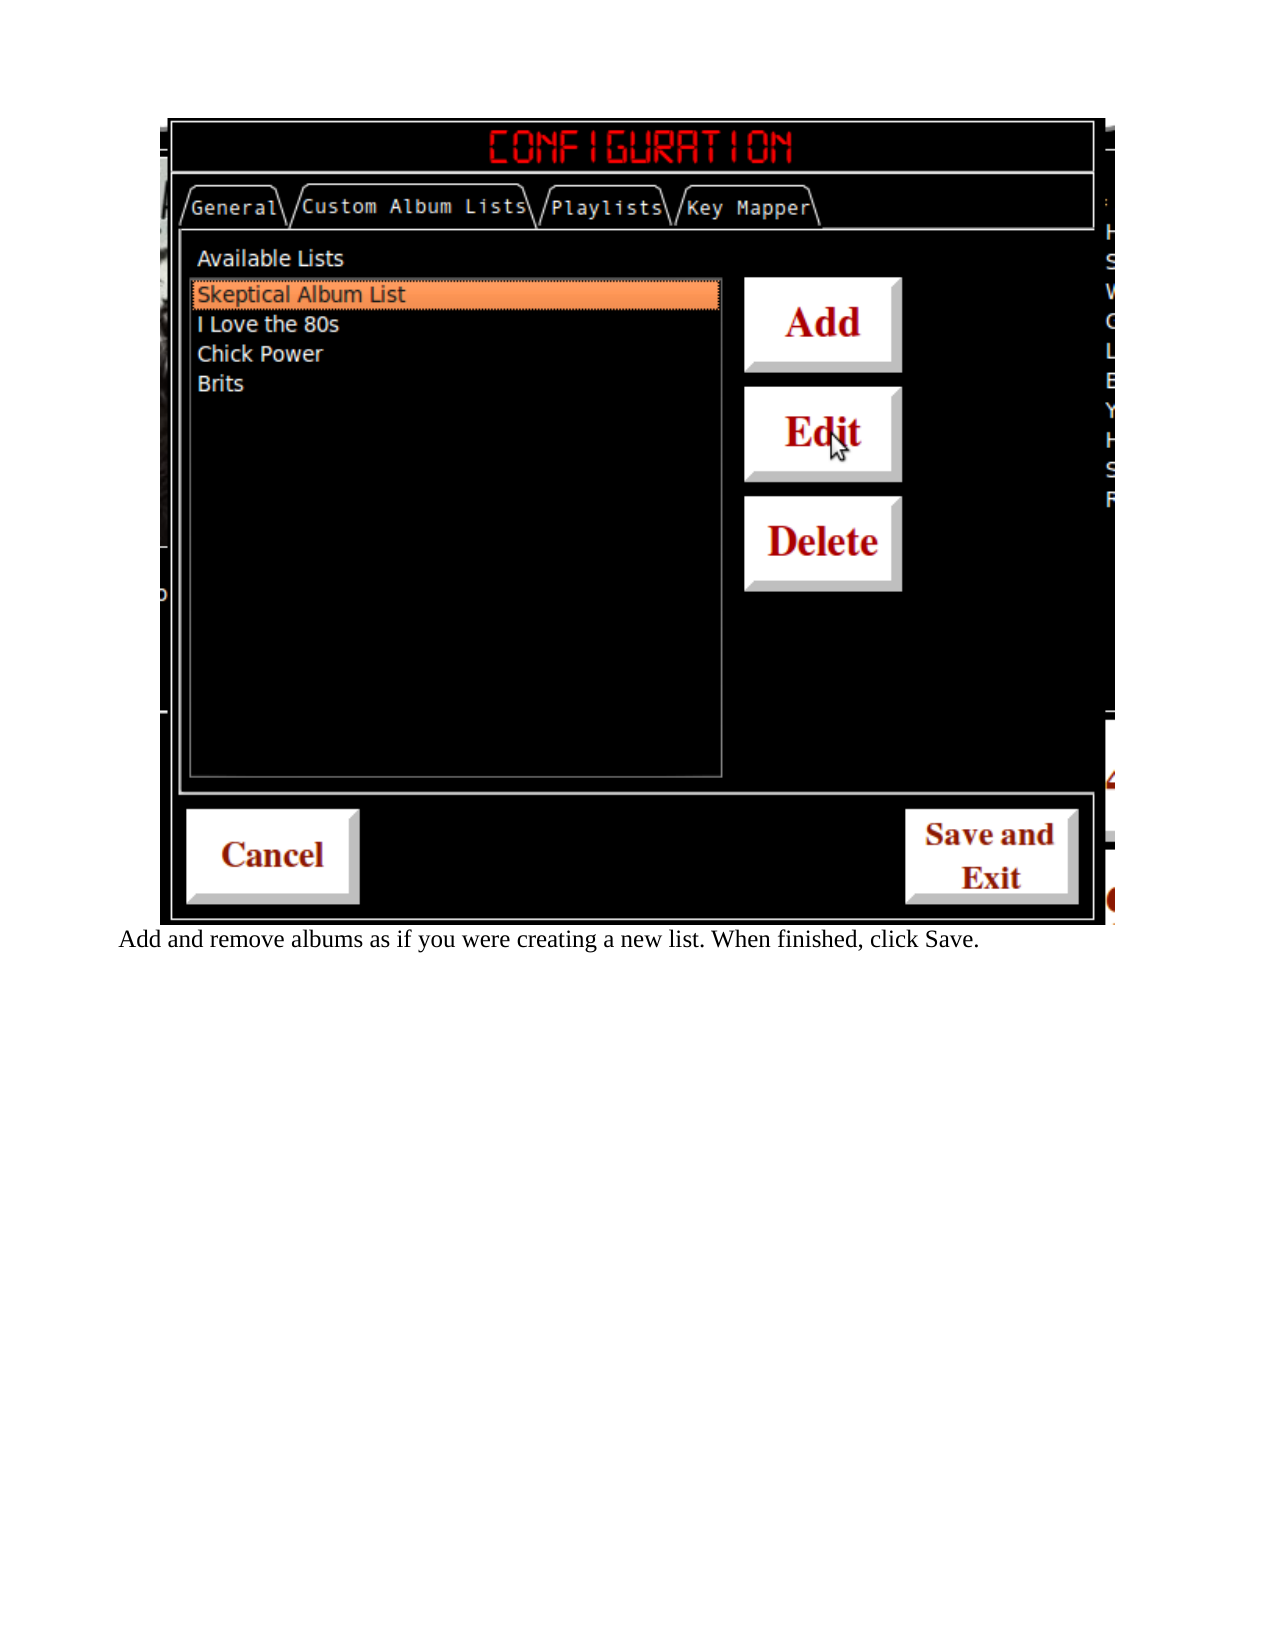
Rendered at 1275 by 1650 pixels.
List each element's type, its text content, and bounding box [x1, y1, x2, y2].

picture [160, 118, 1115, 925]
text Add and remove albums as if you were creating a new list. When finished, click Save. [118, 887, 1157, 953]
